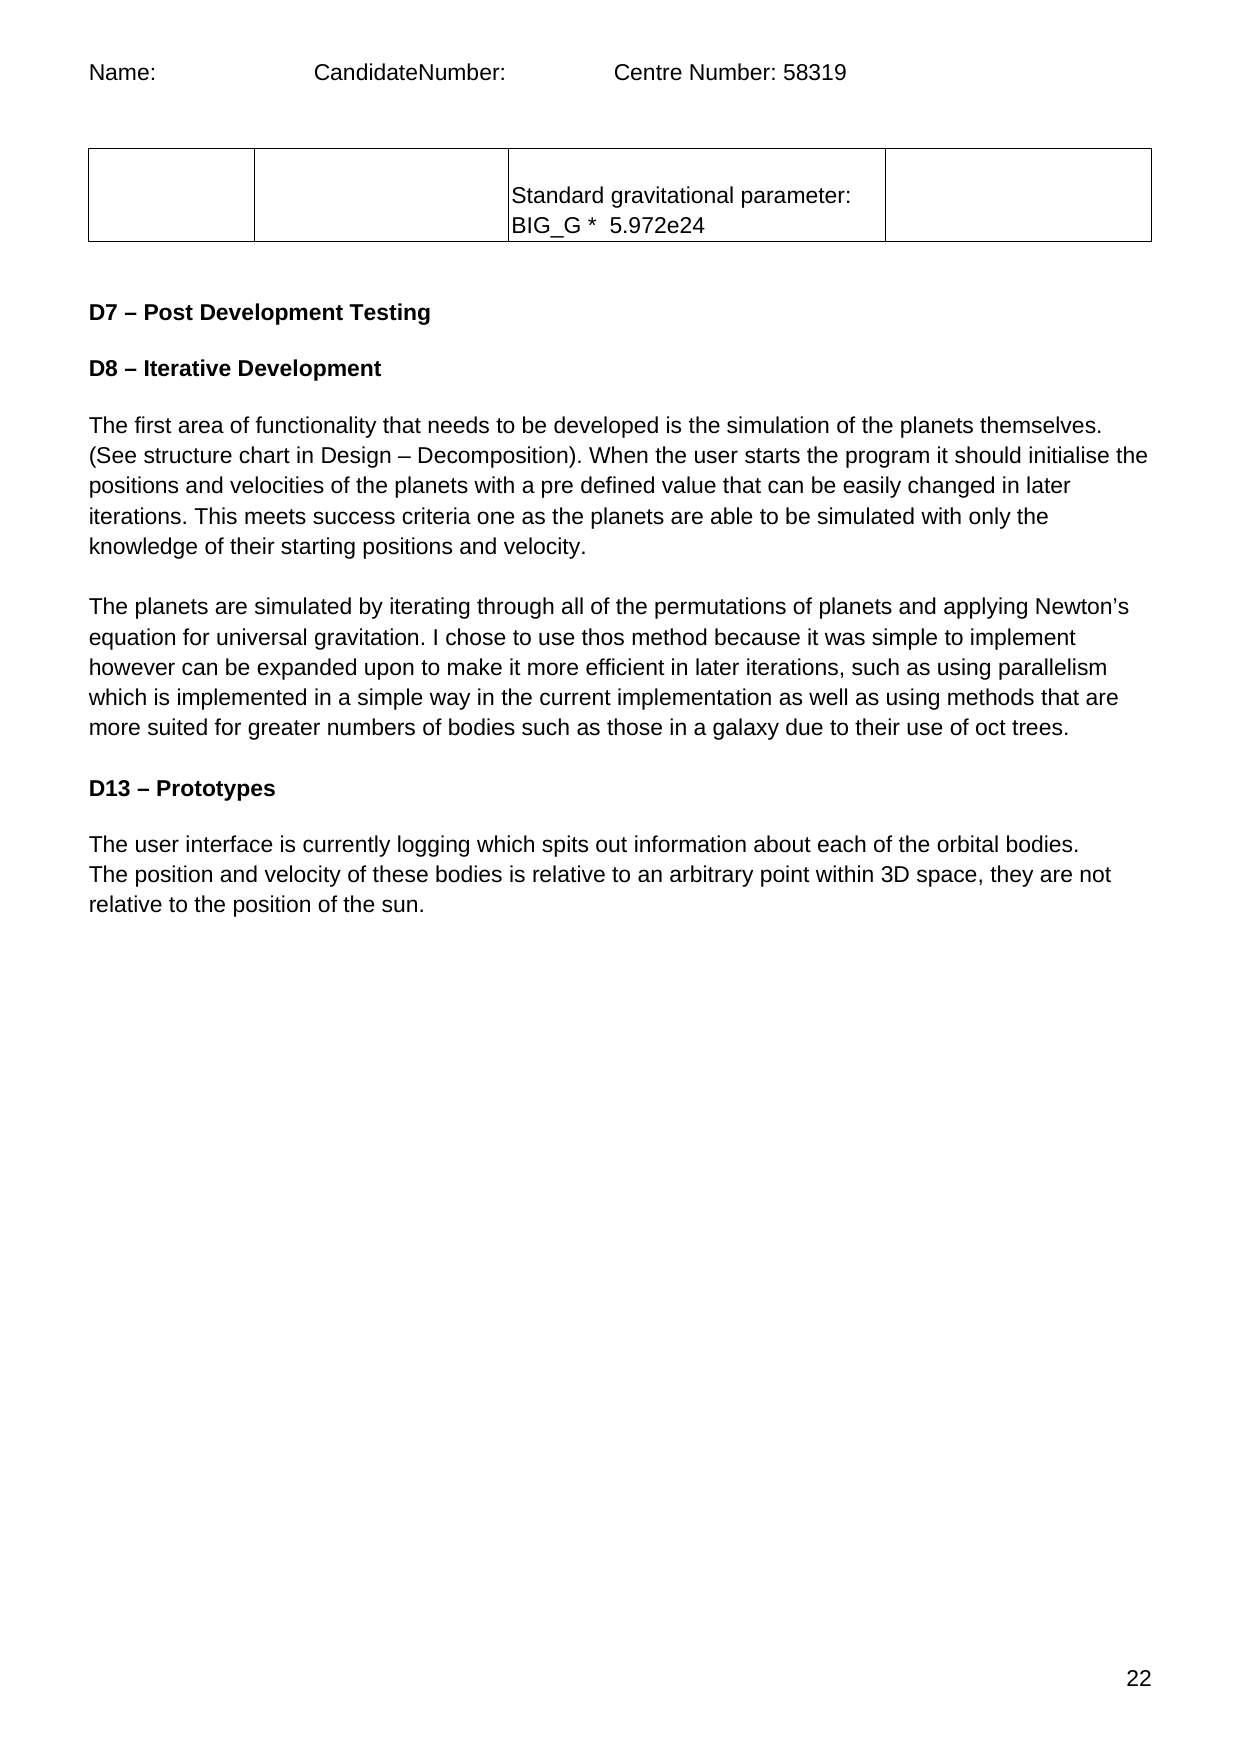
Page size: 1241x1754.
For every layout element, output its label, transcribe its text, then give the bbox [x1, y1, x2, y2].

table_cell [886, 149, 1151, 241]
table_cell [255, 149, 508, 241]
subtitle D13 – Prototypes [88, 774, 1152, 801]
subtitle D7 – Post Development Testing [88, 299, 1152, 325]
text The user interface is currently logging which spits out information about each of the orbital bodies. [88, 831, 1152, 857]
subtitle D8 – Iterative Development [88, 355, 1152, 382]
table_cell [89, 149, 254, 241]
text The planets are simulated by iterating through all of the permutations of planets and applying Newton’s equation for universal gravitation. I chose to use thos method because it was simple to implement however can be expanded upon to make it more efficient in later iterations, such as using parallelism which is implemented in a simple way in the current implementation as well as using methods that are more suited for greater numbers of bodies such as those in a galaxy due to their use of oct trees. [88, 593, 1152, 740]
text The first area of functionality that needs to be developed is the simulation of the planets themselves. (See structure chart in Design – Decomposition). When the user starts the program it should initialise the positions and velocities of the planets with a pre defined value that can be easily changed in later iterations. This meets success criteria one as the planets are able to be simulated with only the knowledge of their starting positions and velocity. [88, 412, 1152, 559]
table_cell Standard gravitational parameter: BIG_G * 5.972e24 [509, 149, 885, 241]
text The position and velocity of these bodies is relative to an arbitrary point within 3D space, they are not relative to the position of the sun. [88, 861, 1152, 918]
